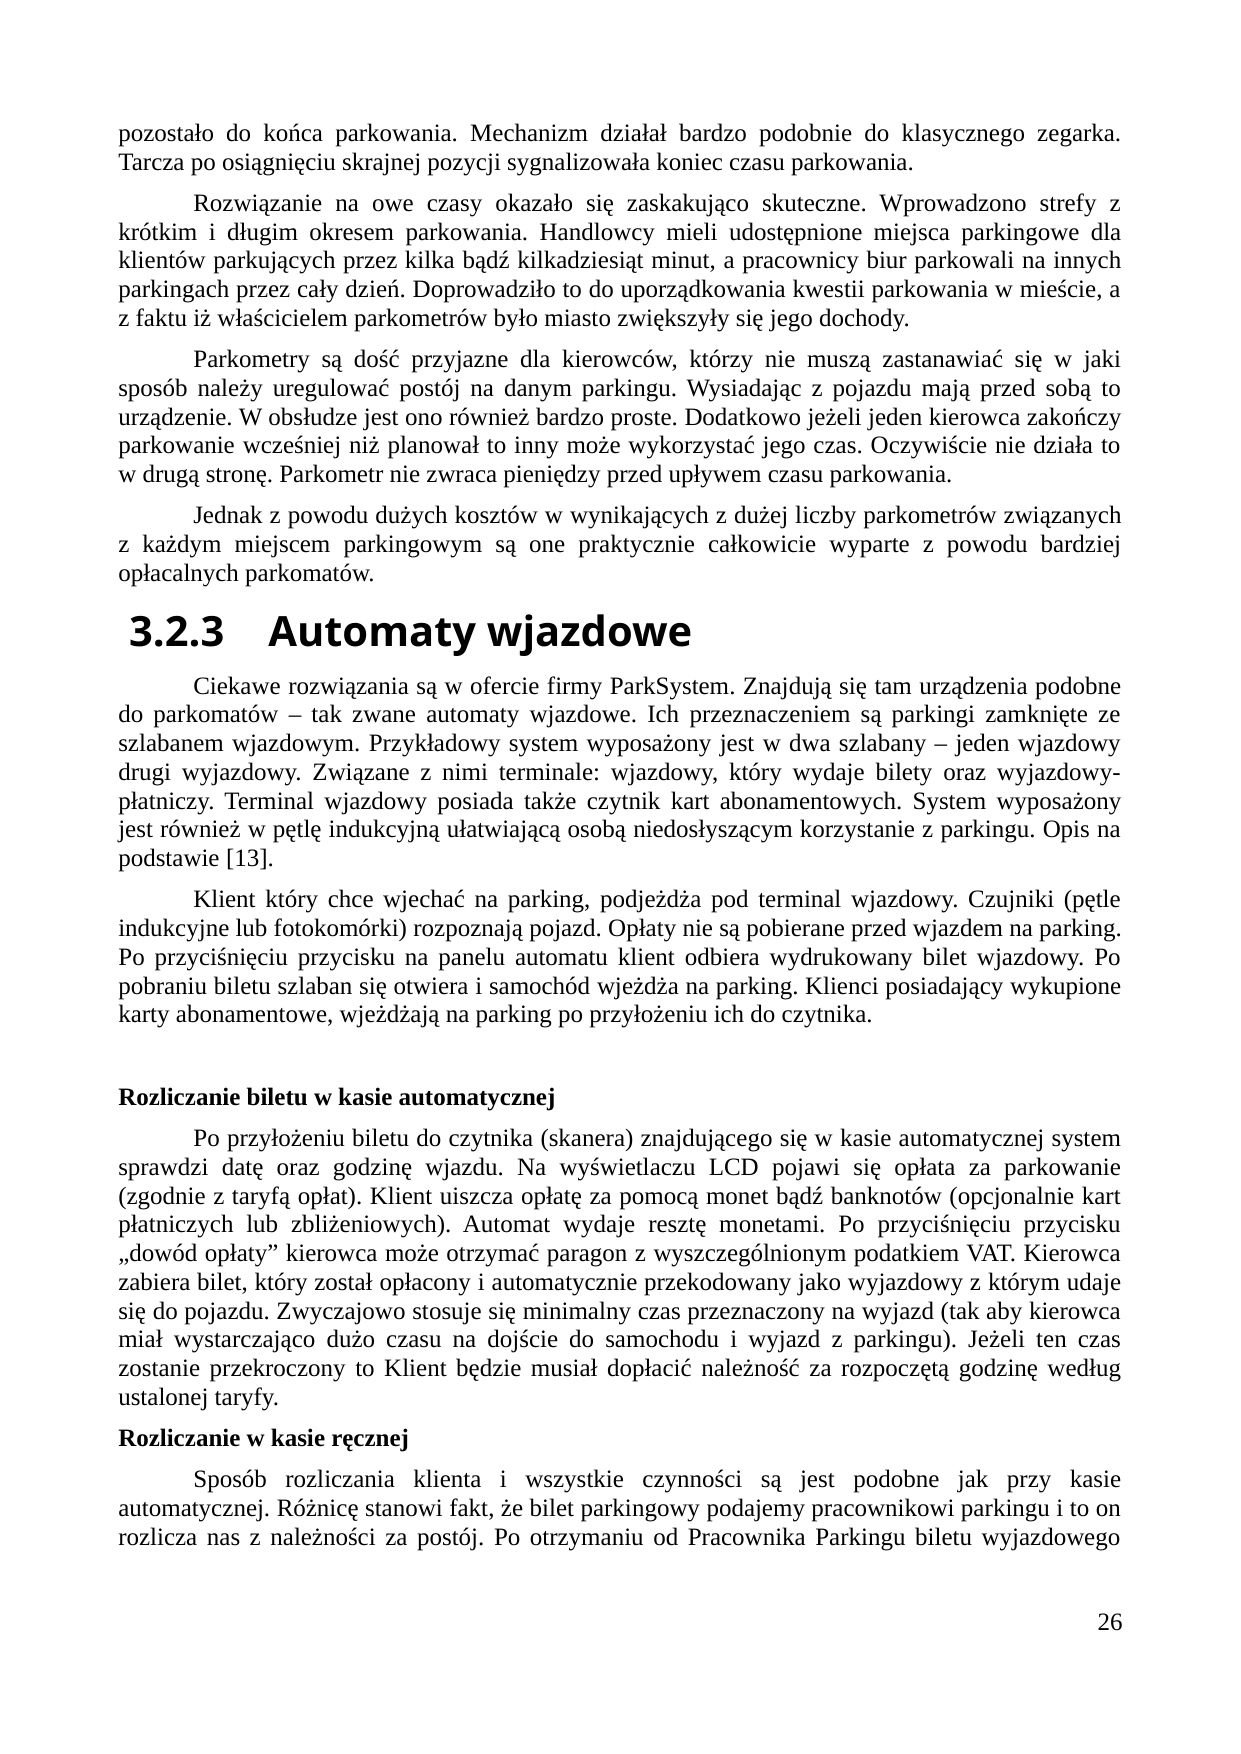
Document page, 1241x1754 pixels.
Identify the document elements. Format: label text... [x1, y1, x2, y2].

text Jednak z powodu dużych kosztów w wynikających z dużej liczby parkometrów związanych z każdym miejscem parkingowym są one praktycznie całkowicie wyparte z powodu bardziej opłacalnych parkomatów. [118, 501, 1122, 587]
text Ciekawe rozwiązania są w ofercie firmy ParkSystem. Znajdują się tam urządzenia podobne do parkomatów – tak zwane automaty wjazdowe. Ich przeznaczeniem są parkingi zamknięte ze szlabanem wjazdowym. Przykładowy system wyposażony jest w dwa szlabany – jeden wjazdowy drugi wyjazdowy. Związane z nimi terminale: wjazdowy, który wydaje bilety oraz wyjazdowy-płatniczy. Terminal wjazdowy posiada także czytnik kart abonamentowych. System wyposażony jest również w pętlę indukcyjną ułatwiającą osobą niedosłyszącym korzystanie z parkingu. Opis na podstawie [13]. [118, 671, 1122, 872]
subtitle Automaty wjazdowe [118, 601, 1122, 658]
text Sposób rozliczania klienta i wszystkie czynności są jest podobne jak przy kasie automatycznej. Różnicę stanowi fakt, że bilet parkingowy podajemy pracownikowi parkingu i to on rozlicza nas z należności za postój. Po otrzymaniu od Pracownika Parkingu biletu wyjazdowego [118, 1464, 1122, 1551]
text Klient który chce wjechać na parking, podjeżdża pod terminal wjazdowy. Czujniki (pętle indukcyjne lub fotokomórki) rozpoznają pojazd. Opłaty nie są pobierane przed wjazdem na parking. Po przyciśnięciu przycisku na panelu automatu klient odbiera wydrukowany bilet wjazdowy. Po pobraniu biletu szlaban się otwiera i samochód wjeżdża na parking. Klienci posiadający wykupione karty abonamentowe, wjeżdżają na parking po przyłożeniu ich do czytnika. [118, 884, 1122, 1028]
text Rozliczanie biletu w kasie automatycznej [118, 1082, 1122, 1111]
text pozostało do końca parkowania. Mechanizm działał bardzo podobnie do klasycznego zegarka. Tarcza po osiągnięciu skrajnej pozycji sygnalizowała koniec czasu parkowania. [118, 118, 1122, 176]
text Parkometry są dość przyjazne dla kierowców, którzy nie muszą zastanawiać się w jaki sposób należy uregulować postój na danym parkingu. Wysiadając z pojazdu mają przed sobą to urządzenie. W obsłudze jest ono również bardzo proste. Dodatkowo jeżeli jeden kierowca zakończy parkowanie wcześniej niż planował to inny może wykorzystać jego czas. Oczywiście nie działa to w drugą stronę. Parkometr nie zwraca pieniędzy przed upływem czasu parkowania. [118, 344, 1122, 488]
text Rozliczanie w kasie ręcznej [118, 1423, 1122, 1452]
text Po przyłożeniu biletu do czytnika (skanera) znajdującego się w kasie automatycznej system sprawdzi datę oraz godzinę wjazdu. Na wyświetlaczu LCD pojawi się opłata za parkowanie (zgodnie z taryfą opłat). Klient uiszcza opłatę za pomocą monet bądź banknotów (opcjonalnie kart płatniczych lub zbliżeniowych). Automat wydaje resztę monetami. Po przyciśnięciu przycisku „dowód opłaty” kierowca może otrzymać paragon z wyszczególnionym podatkiem VAT. Kierowca zabiera bilet, który został opłacony i automatycznie przekodowany jako wyjazdowy z którym udaje się do pojazdu. Zwyczajowo stosuje się minimalny czas przeznaczony na wyjazd (tak aby kierowca miał wystarczająco dużo czasu na dojście do samochodu i wyjazd z parkingu). Jeżeli ten czas zostanie przekroczony to Klient będzie musiał dopłacić należność za rozpoczętą godzinę według ustalonej taryfy. [118, 1123, 1122, 1411]
text Rozwiązanie na owe czasy okazało się zaskakująco skuteczne. Wprowadzono strefy z krótkim i długim okresem parkowania. Handlowcy mieli udostępnione miejsca parkingowe dla klientów parkujących przez kilka bądź kilkadziesiąt minut, a pracownicy biur parkowali na innych parkingach przez cały dzień. Doprowadziło to do uporządkowania kwestii parkowania w mieście, a z faktu iż właścicielem parkometrów było miasto zwiększyły się jego dochody. [118, 188, 1122, 332]
